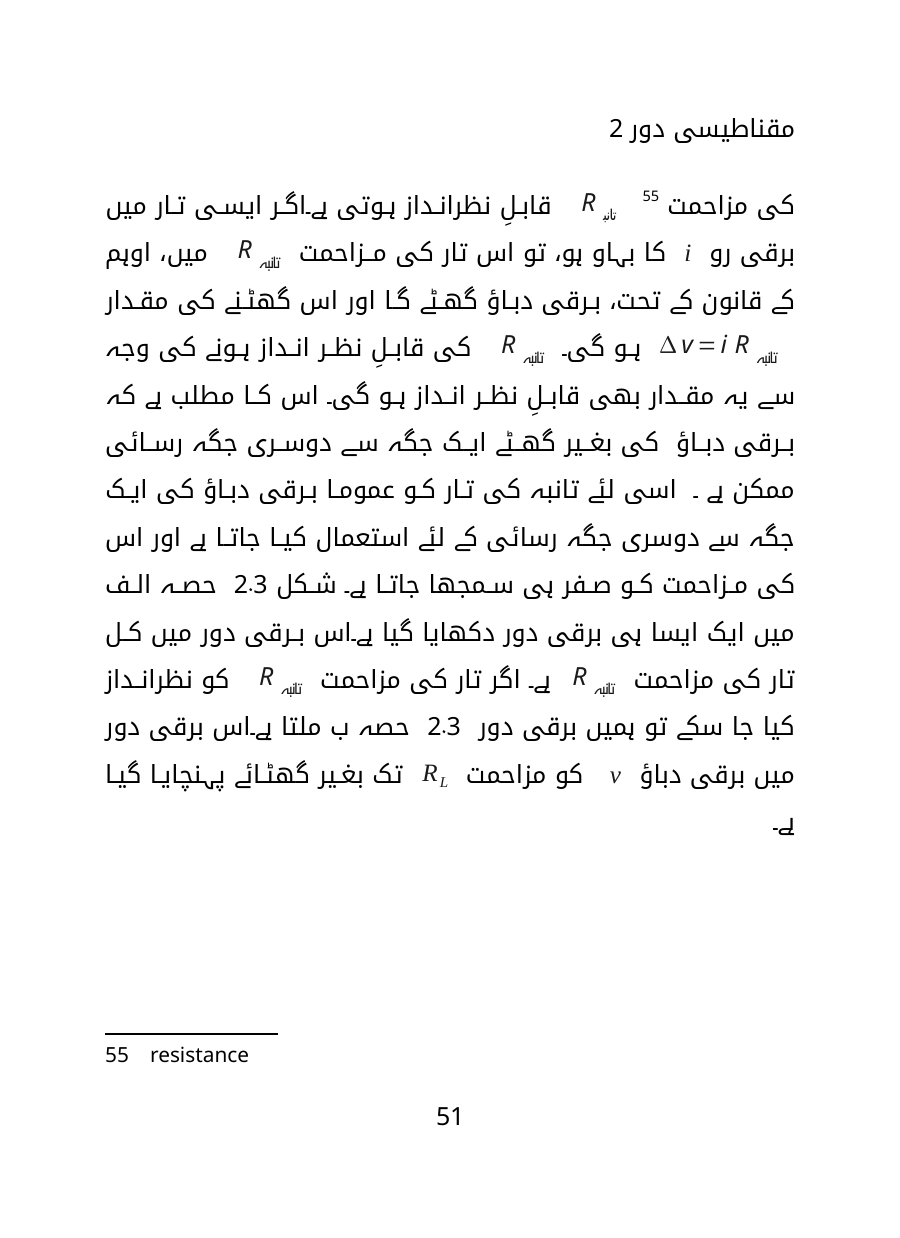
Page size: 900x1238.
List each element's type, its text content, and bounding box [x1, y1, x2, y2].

text برقی دور میں برقی دباؤ کی وجہ سے برقی رو پیدا ہوتا ہے۔ تانبہ کی موصلیت ہے جہاں موصلیت کی اکائی ہے۔لہٰذا تانبہ کی بنی تار کی مزاحمت قابلِ نظرانداز ہوتی ہے۔اگر ایسی تار میں برقی روکا بہاو ہو، تو اس تار کی مزاحمت میں، اوہم کے قانون کے تحت، برقی دباؤ گھٹے گا اور اس گھٹنے کی مقدارہو گی۔ کی قابلِ نظر انداز ہونے کی وجہ سے یہ مقدار بھی قابلِ نظر انداز ہو گی۔ اس کا مطلب ہے کہ برقی دباؤ کی بغیر گھٹے ایک جگہ سے دوسری جگہ رسائی ممکن ہے ۔ اسی لئے تانبہ کی تار کو عموما برقی دباؤ کی ایک جگہ سے دوسری جگہ رسائی کے لئے استعمال کیا جاتا ہے اور اس کی مزاحمت کو صفر ہی سمجھا جاتا ہے۔ شکل 2.3 حصہ الف میں ایک ایسا ہی برقی دور دکھایا گیا ہے۔اس برقی دور میں کل تار کی مزاحمتہے۔ اگر تار کی مزاحمت کو نظرانداز کیا جا سکے تو ہمیں برقی دور 2.3 حصہ ب ملتا ہے۔اس برقی دور میں برقی دباؤ کو مزاحمتتک بغیر گھٹائے پہنچایا گیا ہے۔ [105, 182, 795, 846]
text resistance [105, 1040, 795, 1068]
